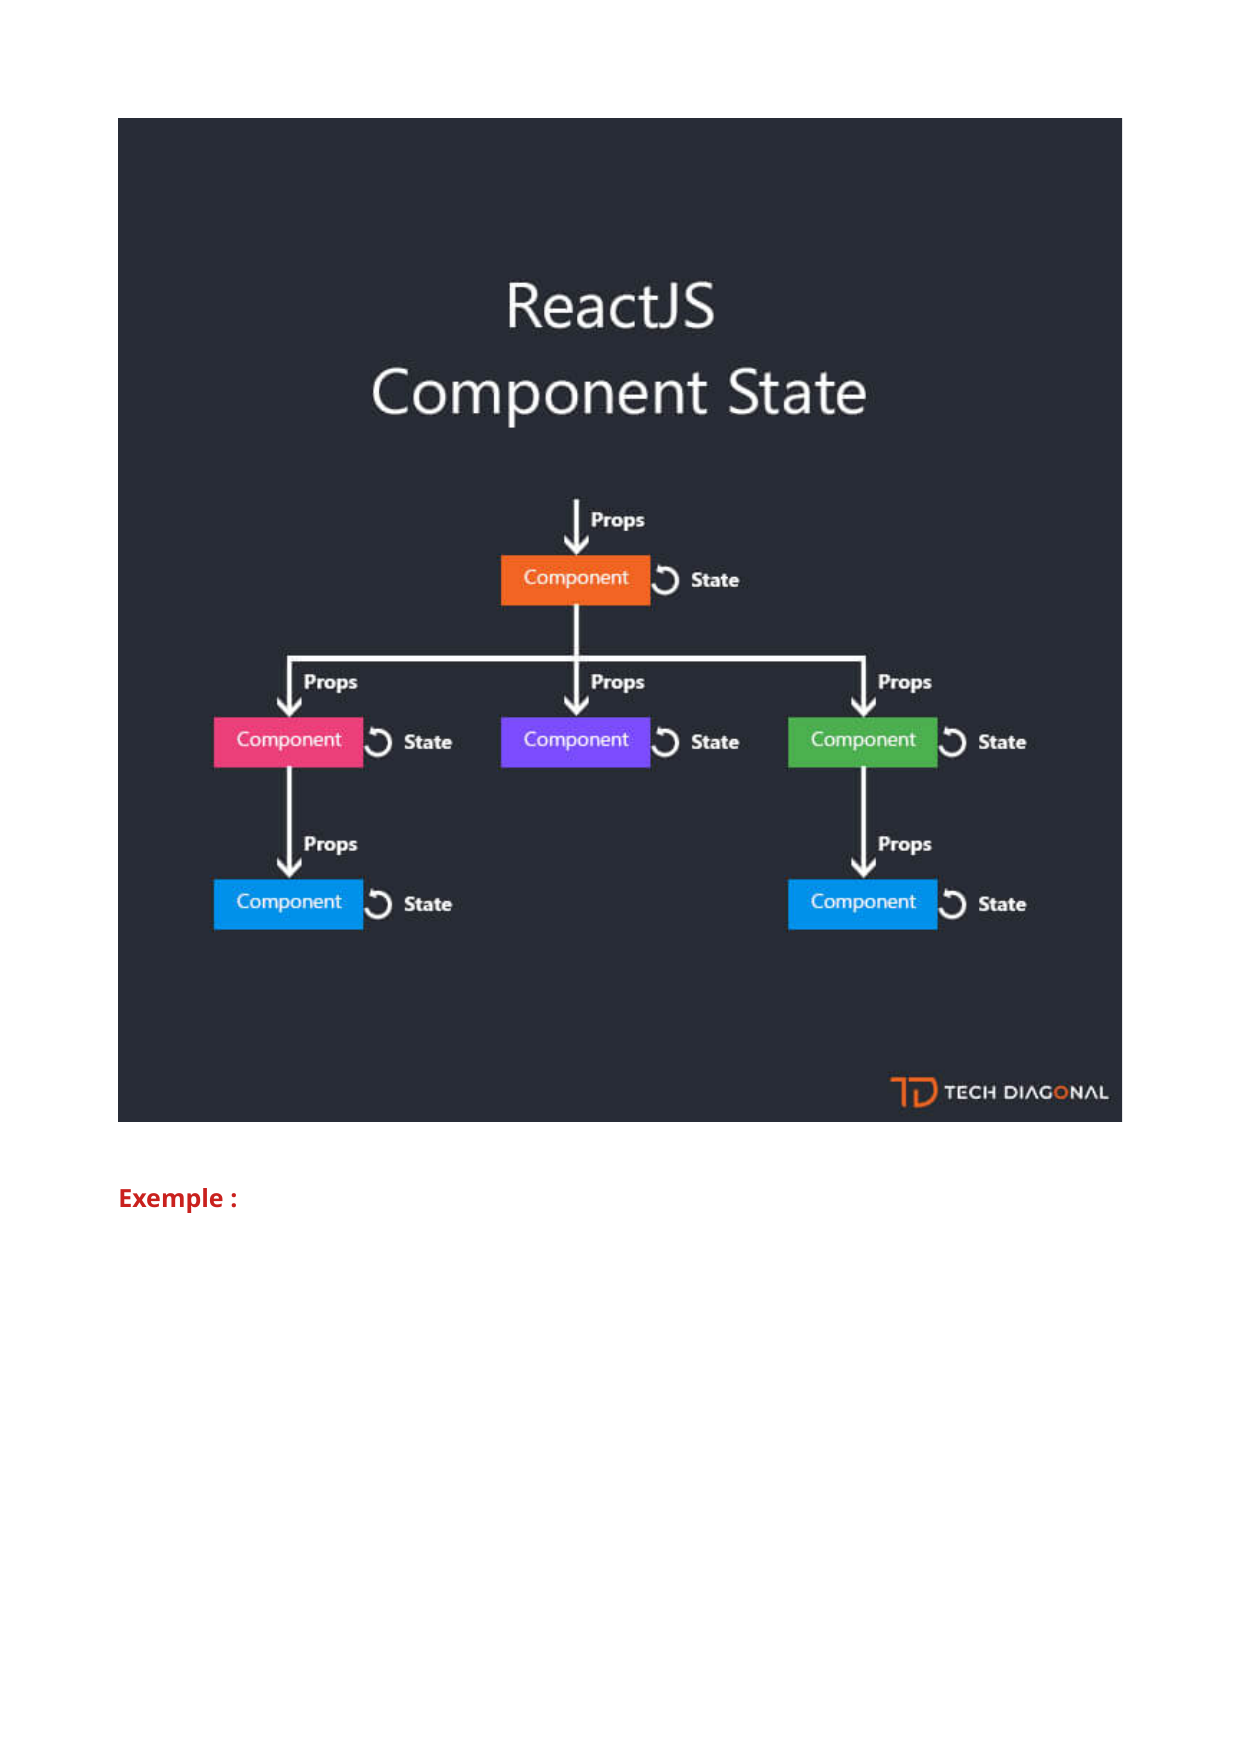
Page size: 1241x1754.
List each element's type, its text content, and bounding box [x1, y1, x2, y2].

text Exemple : [118, 1181, 1122, 1215]
picture [118, 118, 1123, 1122]
